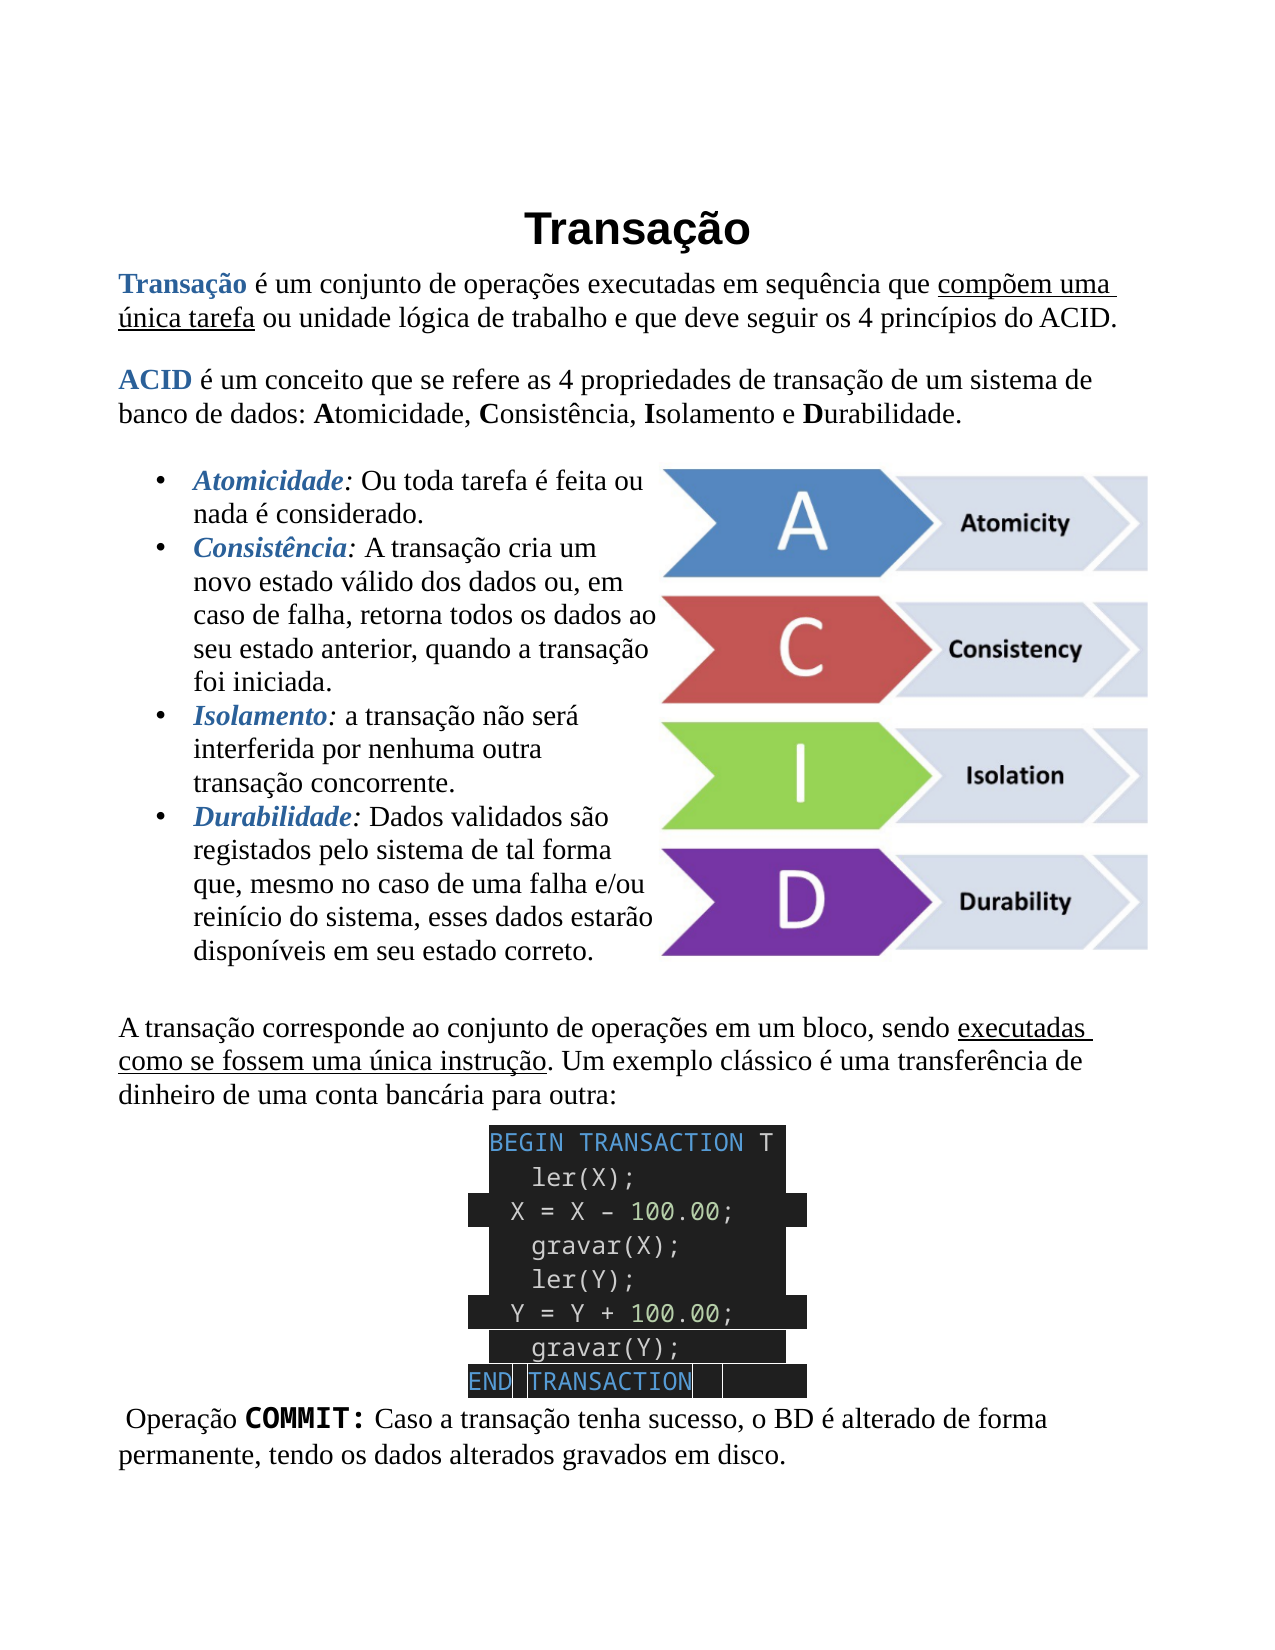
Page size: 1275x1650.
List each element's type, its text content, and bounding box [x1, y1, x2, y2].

text END TRANSACTION [118, 1363, 1157, 1398]
list Isolamento: a transação não será interferida por nenhuma outra transação concorrente. [156, 698, 657, 799]
text gravar(X); [118, 1227, 1157, 1261]
text ler(X); [118, 1159, 1157, 1193]
subtitle Transação [118, 201, 1157, 254]
list Durabilidade: Dados validados são registados pelo sistema de tal forma que, mesmo no caso de uma falha e/ou reinício do sistema, esses dados estarão disponíveis em seu estado correto. [156, 799, 1157, 967]
list Consistência: A transação cria um novo estado válido dos dados ou, em caso de falha, retorna todos os dados ao seu estado anterior, quando a transação foi iniciada. [156, 530, 657, 698]
text Operação COMMIT: Caso a transação tenha sucesso, o BD é alterado de forma permanente, tendo os dados alterados gravados em disco. [118, 1398, 1157, 1471]
text A transação corresponde ao conjunto de operações em um bloco, sendo executadas como se fossem uma única instrução. Um exemplo clássico é uma transferência de dinheiro de uma conta bancária para outra: [118, 1010, 1157, 1111]
text ler(Y); [118, 1261, 1157, 1295]
text Transação é um conjunto de operações executadas em sequência que compõem uma única tarefa ou unidade lógica de trabalho e que deve seguir os 4 princípios do ACID. [118, 267, 1157, 334]
picture [657, 462, 1148, 962]
text BEGIN TRANSACTION T [118, 1125, 1157, 1159]
text gravar(Y); [118, 1329, 1157, 1363]
text ACID é um conceito que se refere as 4 propriedades de transação de um sistema de banco de dados: Atomicidade, Consistência, Isolamento e Durabilidade. [118, 362, 1157, 429]
text Y = Y + 100.00; [118, 1295, 1157, 1329]
text X = X – 100.00; [118, 1193, 1157, 1227]
list Atomicidade: Ou toda tarefa é feita ou nada é considerado. [156, 463, 657, 530]
